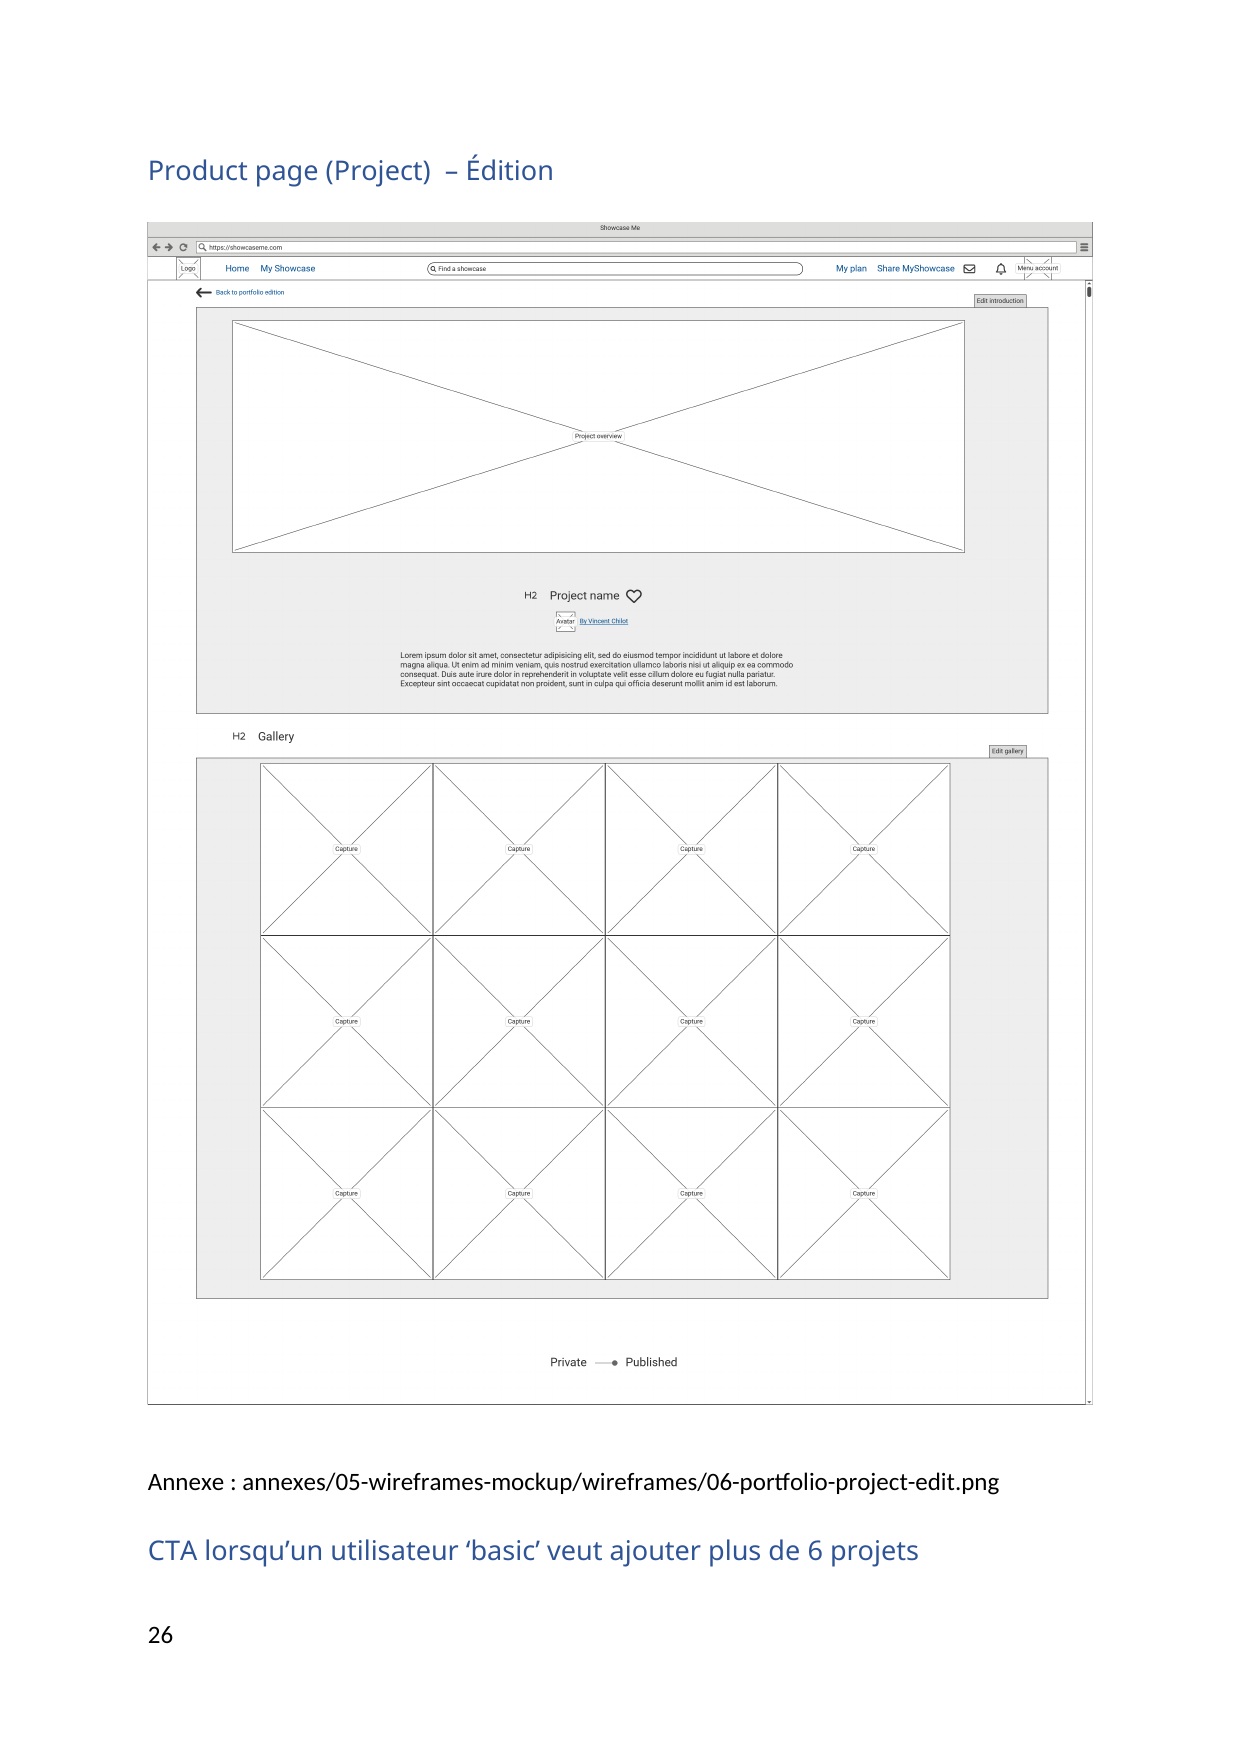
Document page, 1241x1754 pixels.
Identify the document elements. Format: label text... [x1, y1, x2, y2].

subtitle CTA lorsqu’un utilisateur ‘basic’ veut ajouter plus de 6 projets [148, 1531, 1093, 1568]
picture [147, 222, 1093, 1405]
text Annexe : annexes/05-wireframes-mockup/wireframes/06-portfolio-project-edit.png [148, 1466, 1093, 1496]
subtitle Product page (Project) – Édition [148, 152, 1093, 189]
